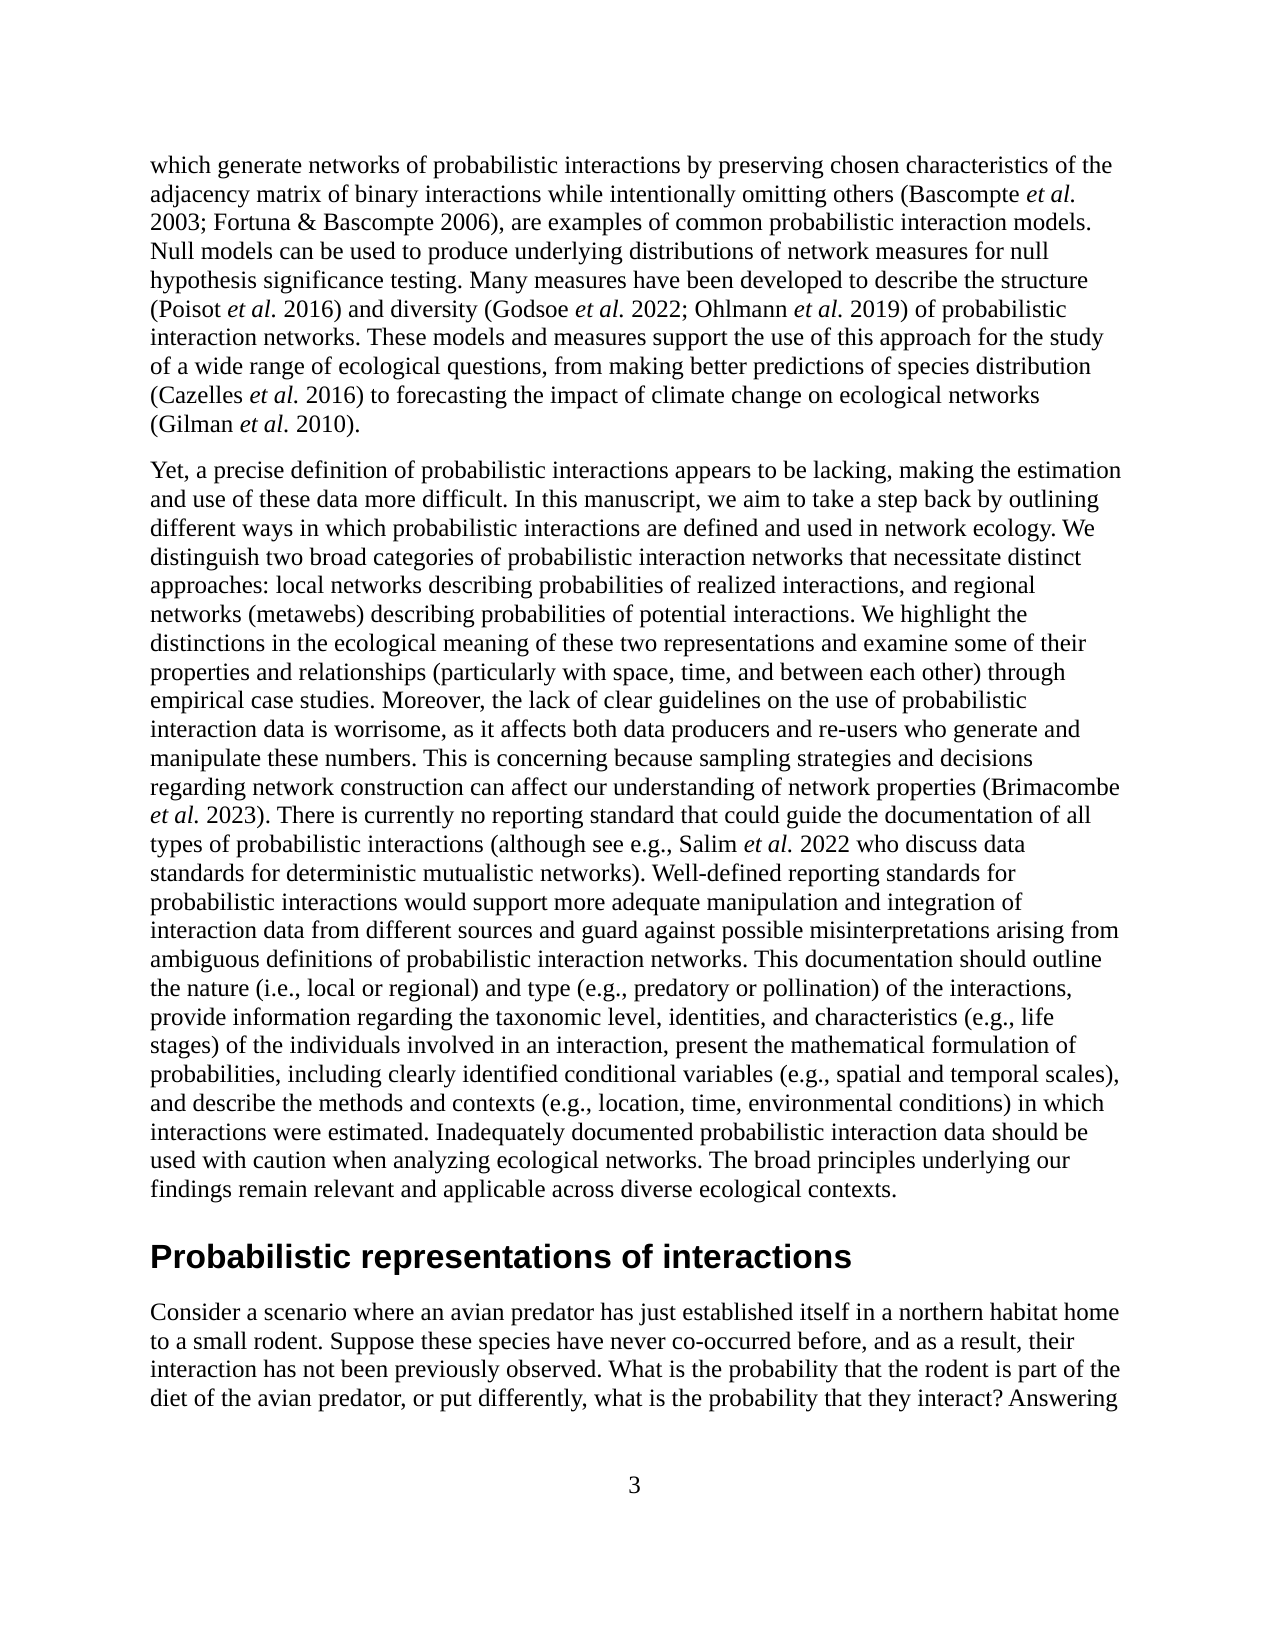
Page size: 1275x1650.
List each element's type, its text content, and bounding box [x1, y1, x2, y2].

subtitle Probabilistic representations of interactions [150, 1237, 1125, 1276]
text which generate networks of probabilistic interactions by preserving chosen characteristics of the adjacency matrix of binary interactions while intentionally omitting others (Bascompte et al. 2003; Fortuna & Bascompte 2006), are examples of common probabilistic interaction models. Null models can be used to produce underlying distributions of network measures for null hypothesis significance testing. Many measures have been developed to describe the structure (Poisot et al. 2016) and diversity (Godsoe et al. 2022; Ohlmann et al. 2019) of probabilistic interaction networks. These models and measures support the use of this approach for the study of a wide range of ecological questions, from making better predictions of species distribution (Cazelles et al. 2016) to forecasting the impact of climate change on ecological networks (Gilman et al. 2010). [150, 150, 1125, 437]
text Consider a scenario where an avian predator has just established itself in a northern habitat home to a small rodent. Suppose these species have never co-occurred before, and as a result, their interaction has not been previously observed. What is the probability that the rodent is part of the diet of the avian predator, or put differently, what is the probability that they interact? Answering [150, 1297, 1125, 1412]
text Yet, a precise definition of probabilistic interactions appears to be lacking, making the estimation and use of these data more difficult. In this manuscript, we aim to take a step back by outlining different ways in which probabilistic interactions are defined and used in network ecology. We distinguish two broad categories of probabilistic interaction networks that necessitate distinct approaches: local networks describing probabilities of realized interactions, and regional networks (metawebs) describing probabilities of potential interactions. We highlight the distinctions in the ecological meaning of these two representations and examine some of their properties and relationships (particularly with space, time, and between each other) through empirical case studies. Moreover, the lack of clear guidelines on the use of probabilistic interaction data is worrisome, as it affects both data producers and re-users who generate and manipulate these numbers. This is concerning because sampling strategies and decisions regarding network construction can affect our understanding of network properties (Brimacombe et al. 2023). There is currently no reporting standard that could guide the documentation of all types of probabilistic interactions (although see e.g., Salim et al. 2022 who discuss data standards for deterministic mutualistic networks). Well-defined reporting standards for probabilistic interactions would support more adequate manipulation and integration of interaction data from different sources and guard against possible misinterpretations arising from ambiguous definitions of probabilistic interaction networks. This documentation should outline the nature (i.e., local or regional) and type (e.g., predatory or pollination) of the interactions, provide information regarding the taxonomic level, identities, and characteristics (e.g., life stages) of the individuals involved in an interaction, present the mathematical formulation of probabilities, including clearly identified conditional variables (e.g., spatial and temporal scales), and describe the methods and contexts (e.g., location, time, environmental conditions) in which interactions were estimated. Inadequately documented probabilistic interaction data should be used with caution when analyzing ecological networks. The broad principles underlying our findings remain relevant and applicable across diverse ecological contexts. [150, 455, 1125, 1203]
